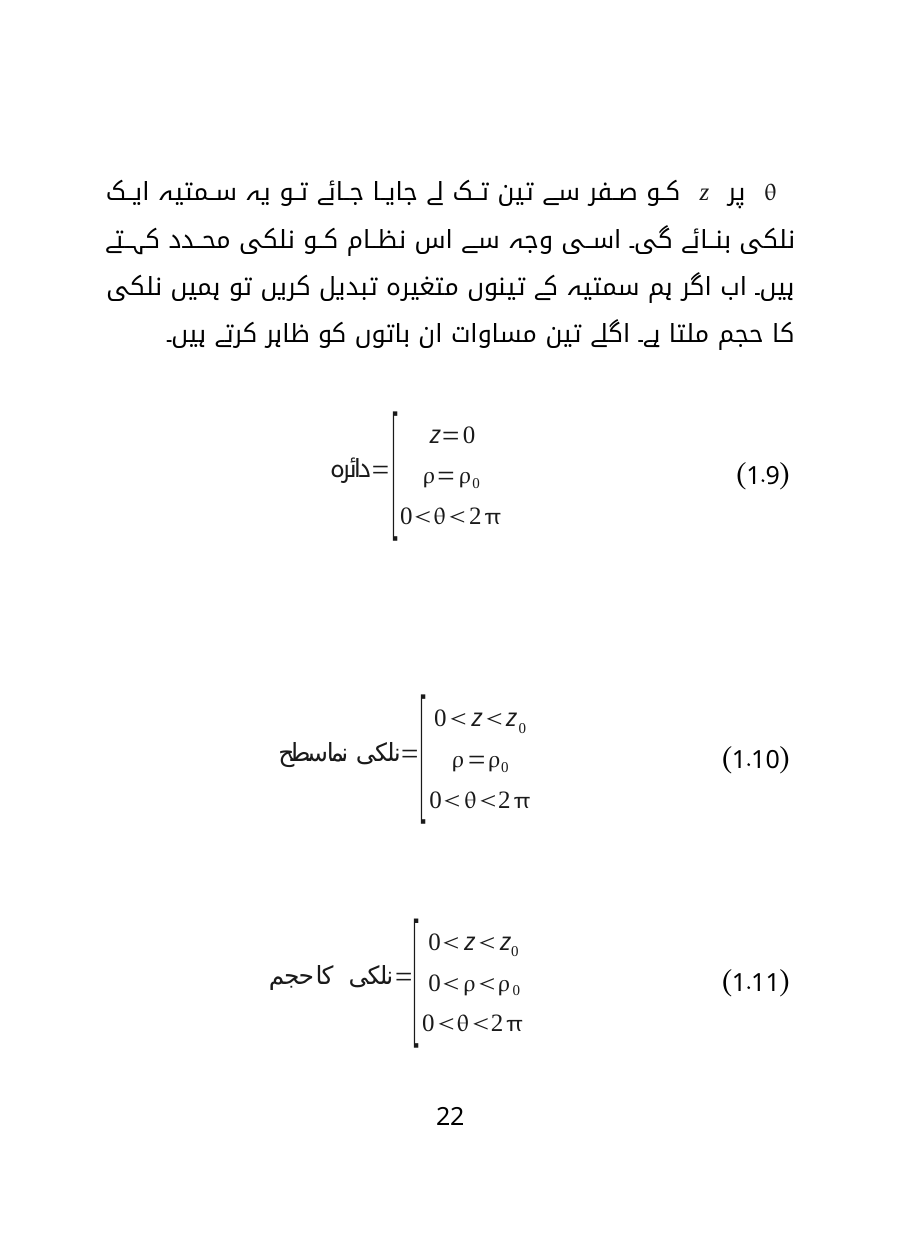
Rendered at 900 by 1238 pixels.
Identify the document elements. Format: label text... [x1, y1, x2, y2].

table_header [105, 688, 696, 844]
table_header (1.11) [694, 912, 795, 1067]
text یہاں شکل 1.6 سے رجوع کریں۔ اگر نلکی محدد میں ایک سمتیہ ( جس کا متغیرہصفر کے برابر ہو، یعنی ، اور اس کا رداس ایک مستقل مقدار ہو مثلاً ) کو یوں بنایا جائے کہ اس کا زاویہ کو صفر سے تک لے جایا جائے تو اس سمتیہ کی چونچ سطح پر ایک دائرہ بنائے گی۔ اب اگر اسی سمتیہ کے متغیرہکو بھی تبدیل کیا جائے، مثلاً کو صفر اور تین کے درمیان اس طرح تبدیل کیا جائے کہ ہرپرکو صفر سے تین تک لے جایا جائے تو یہ سمتیہ ایک نلکی بنائے گی۔ اسی وجہ سے اس نظام کو نلکی محدد کہتے ہیں۔ اب اگر ہم سمتیہ کے تینوں متغیرہ تبدیل کریں تو ہمیں نلکی کا حجم ملتا ہے۔ اگلے تین مساوات ان باتوں کو ظاہر کرتے ہیں۔ [105, 168, 795, 358]
table_header (1.10) [696, 688, 795, 844]
table_header [105, 912, 694, 1067]
table_header (1.9) [718, 405, 795, 560]
table_header [105, 405, 718, 560]
